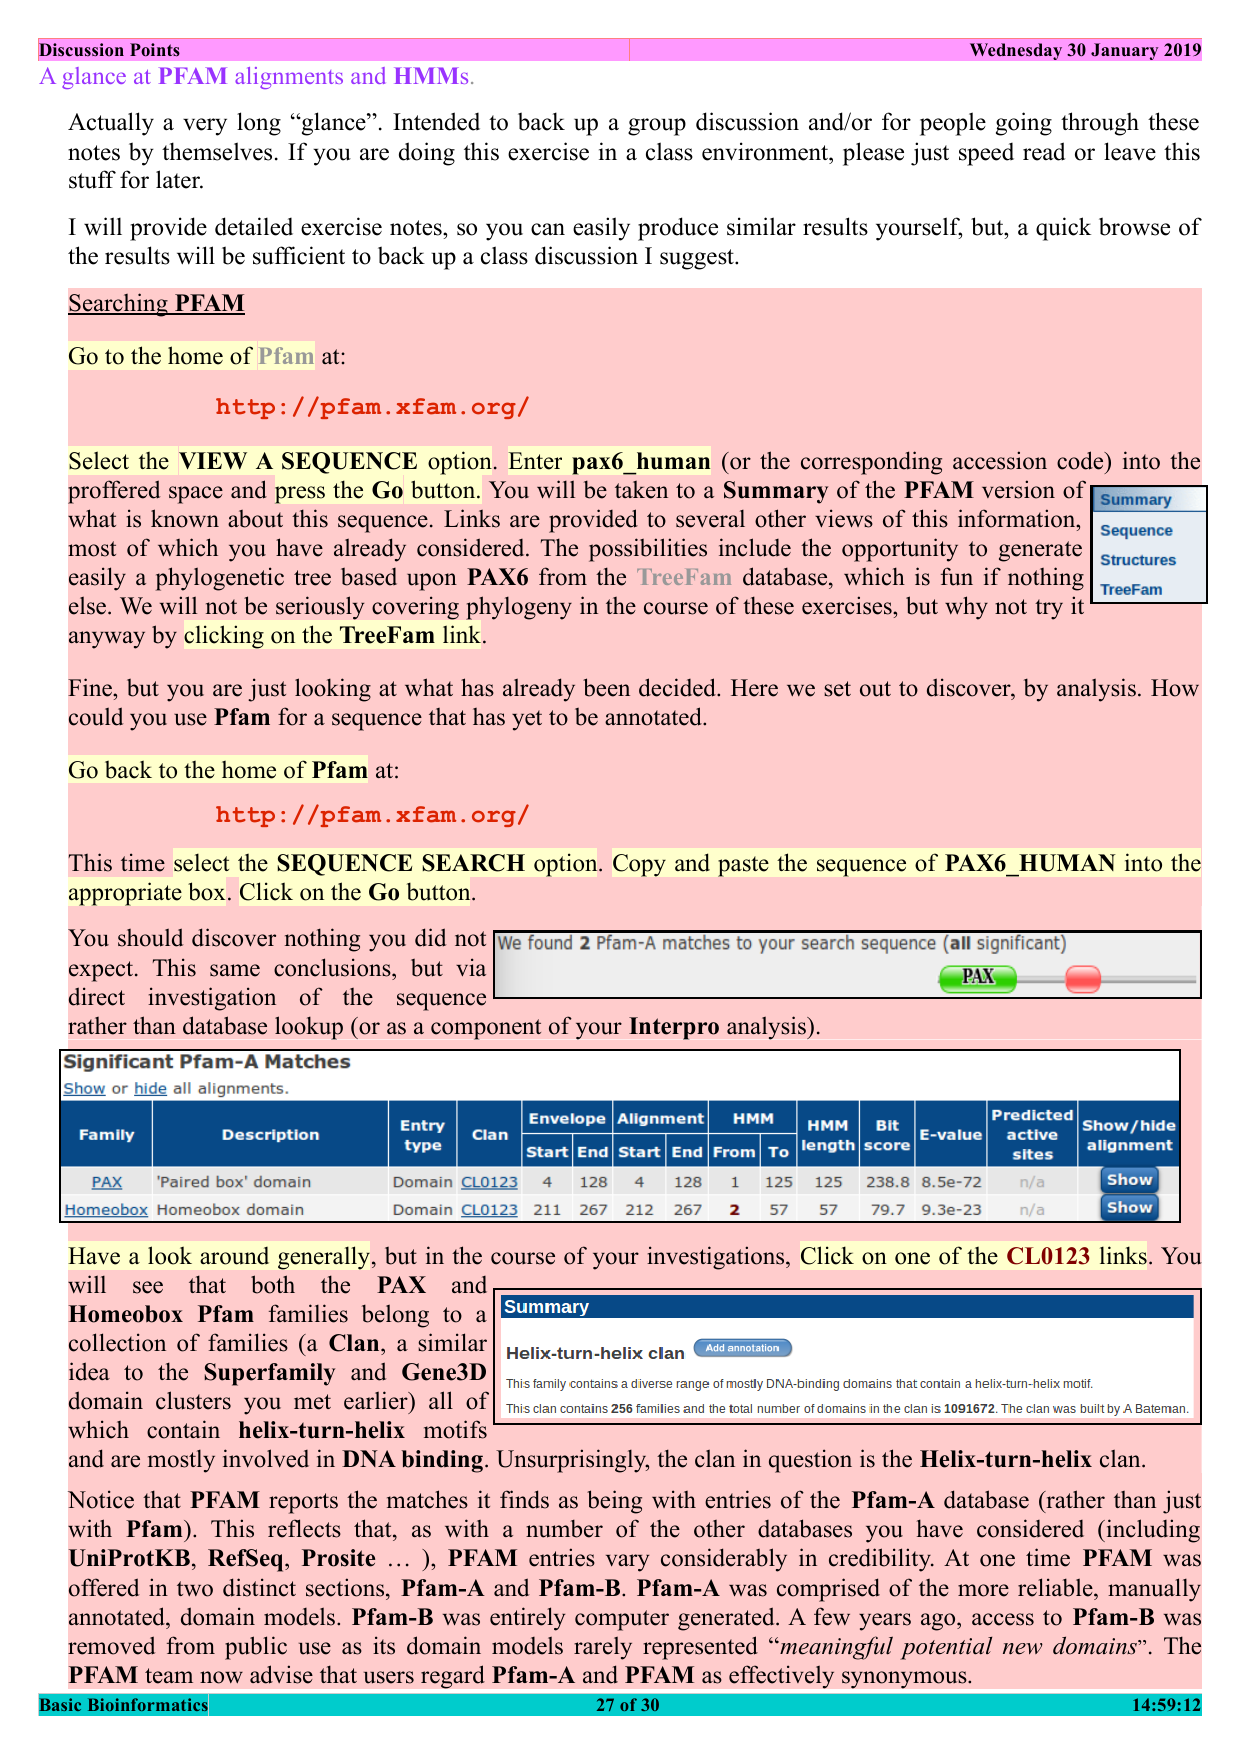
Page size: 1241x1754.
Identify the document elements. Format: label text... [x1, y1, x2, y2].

text Actually a very long “glance”. Intended to back up a group discussion and/or for people going through these notes by themselves. If you are doing this exercise in a class environment, please just speed read or leave this stuff for later. [68, 107, 1202, 194]
text Notice that PFAM reports the matches it finds as being with entries of the Pfam-A database (rather than just with Pfam). This reflects that, as with a number of the other databases you have considered (including UniProtKB, RefSeq, Prosite … ), PFAM entries vary considerably in credibility. At one time PFAM was offered in two distinct sections, Pfam-A and Pfam-B. Pfam-A was comprised of the more reliable, manually annotated, domain models. Pfam-B was entirely computer generated. A few years ago, access to Pfam-B was removed from public use as its domain models rarely represented “meaningful potential new domains”. The PFAM team now advise that users regard Pfam-A and PFAM as effectively synonymous. [68, 1485, 1202, 1689]
text Go to the home of Pfam at: [68, 341, 1202, 370]
text Fine, but you are just looking at what has already been decided. Here we set out to discover, by analysis. How could you use Pfam for a sequence that has yet to be annotated. [68, 673, 1202, 731]
text I will provide detailed exercise notes, so you can easily produce similar results yourself, but, a quick browse of the results will be sufficient to back up a class discussion I suggest. [68, 212, 1202, 270]
text Select the VIEW A SEQUENCE option. Enter pax6_human (or the corresponding accession code) into the proffered space and press the Go button. You will be taken to a Summary of the PFAM version of what is known about this sequence. Links are provided to several other views of this information, most of which you have already considered. The possibilities include the opportunity to generate easily a phylogenetic tree based upon PAX6 from the TreeFam database, which is fun if nothing else. We will not be seriously covering phylogeny in the course of these exercises, but why not try it anyway by clicking on the TreeFam link. [68, 446, 1202, 649]
text Have a look around generally, but in the course of your investigations, Click on one of the CL0123 links. You will see that both the PAX and Homeobox Pfam families belong to a collection of families (a Clan, a similar idea to the Superfamily and Gene3D domain clusters you met earlier) all of which contain helix-turn-helix motifs and are mostly involved in DNA binding. Unsurprisingly, the clan in question is the Helix-turn-helix clan. [68, 1063, 1202, 1473]
picture [1093, 487, 1206, 602]
picture [61, 1051, 1179, 1221]
text Searching PFAM [68, 288, 1202, 317]
text http://pfam.xfam.org/ [68, 393, 1202, 422]
text Go back to the home of Pfam at: [68, 754, 1202, 783]
picture [501, 1295, 1194, 1418]
text A glance at PFAM alignments and HMMs. [38, 61, 1202, 89]
picture [495, 933, 1200, 997]
text http://pfam.xfam.org/ [68, 801, 1202, 830]
text You should discover nothing you did not expect. This same conclusions, but via direct investigation of the sequence rather than database lookup (or as a component of your Interpro analysis). [68, 923, 1202, 1039]
text This time select the SEQUENCE SEARCH option. Copy and paste the sequence of PAX6_HUMAN into the appropriate box. Click on the Go button. [68, 847, 1202, 906]
